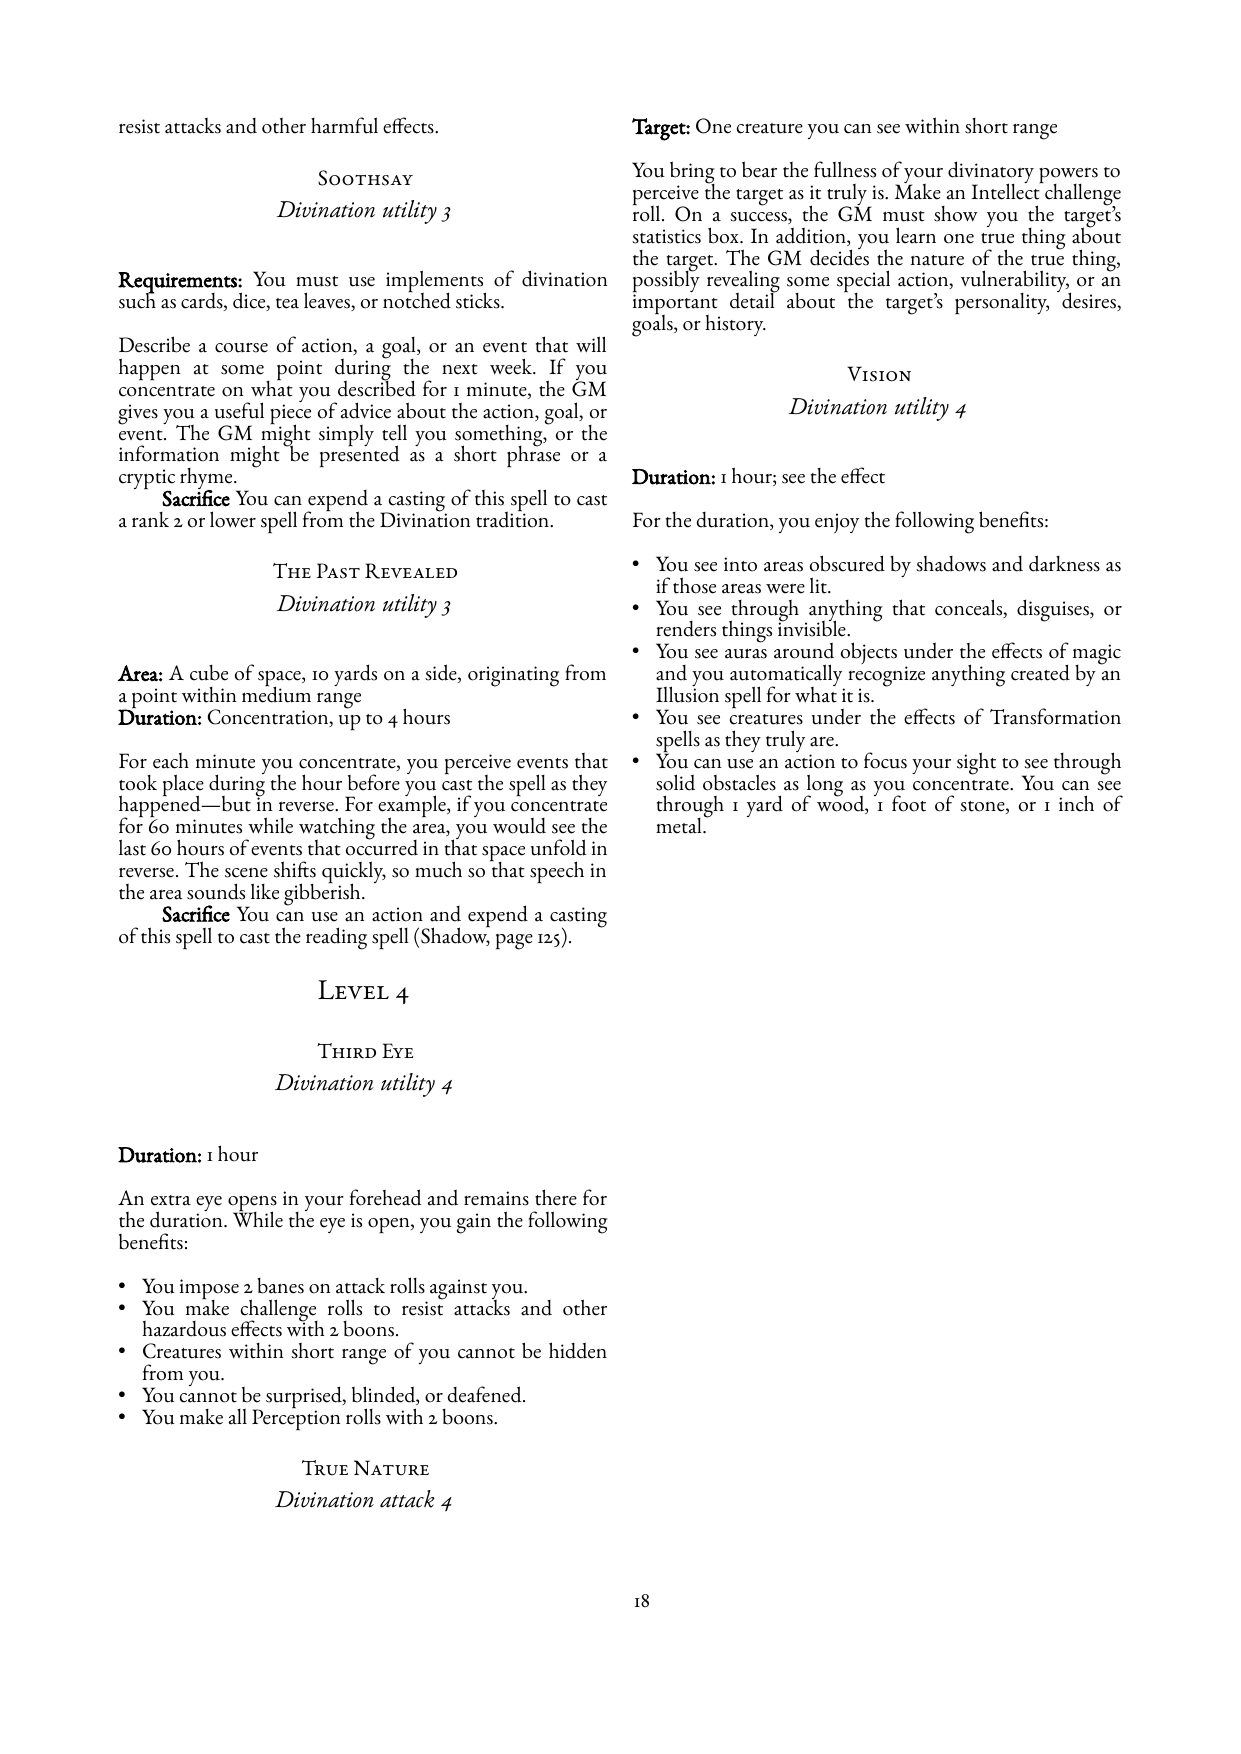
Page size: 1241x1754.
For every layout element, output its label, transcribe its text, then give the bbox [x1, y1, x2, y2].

list You cannot be surprised, blinded, or deafened. [118, 1387, 608, 1409]
subtitle Divination utility 3 [118, 594, 608, 618]
text resist attacks and other harmful effects. [118, 118, 608, 140]
list You impose 2 banes on attack rolls against you. [118, 1271, 608, 1299]
list You make all Perception rolls with 2 boons. [118, 1409, 608, 1431]
subtitle Level 4 [118, 979, 608, 1007]
list Requirements: You must use implements of divination such as cards, dice, tea leaves, or notched sticks. [118, 254, 608, 315]
list You see through anything that conceals, disguises, or renders things invisible. [632, 599, 1122, 643]
subtitle Divination utility 3 [118, 200, 608, 224]
subtitle Third Eye [118, 1043, 608, 1064]
list Target: One creature you can see within short range [632, 118, 1122, 140]
subtitle Divination utility 4 [632, 397, 1122, 421]
list You see creatures under the effects of Transformation spells as they truly are. [632, 709, 1122, 752]
list Area: A cube of space, 10 yards on a side, originating from a point within medium range [118, 648, 608, 709]
list Duration: Concentration, up to 4 hours [118, 709, 608, 731]
subtitle Divination utility 4 [118, 1073, 608, 1097]
list Creatures within short range of you cannot be hidden from you. [118, 1343, 608, 1387]
text Describe a course of action, a goal, or an event that will happen at some point during the next week. If you concentrate on what you described for 1 minute, the GM gives you a useful piece of advice about the action, goal, or event. The GM might simply tell you something, or the information might be presented as a short phrase or a cryptic rhyme. [118, 327, 608, 490]
text Sacrifice You can expend a casting of this spell to cast a rank 2 or lower spell from the Divination tradition. [118, 490, 608, 534]
text For the duration, you enjoy the following benefits: [632, 502, 1122, 534]
text Sacrifice You can use an action and expend a casting of this spell to cast the reading spell (Shadow, page 125). [118, 906, 608, 949]
text An extra eye opens in your forehead and remains there for the duration. While the eye is open, you gain the following benefits: [118, 1180, 608, 1256]
text For each minute you concentrate, you perceive events that took place during the hour before you cast the spell as they happened—but in reverse. For example, if you concentrate for 60 minutes while watching the area, you would see the last 60 hours of events that occurred in that space unfold in reverse. The scene shifts quickly, so much so that speech in the area sounds like gibberish. [118, 743, 608, 906]
list You can use an action to focus your sight to see through solid obstacles as long as you concentrate. You can see through 1 yard of wood, 1 foot of stone, or 1 inch of metal. [632, 752, 1122, 840]
text You bring to bear the fullness of your divinatory powers to perceive the target as it truly is. Make an Intellect challenge roll. On a success, the GM must show you the target’s statistics box. In addition, you learn one true thing about the target. The GM decides the nature of the true thing, possibly revealing some special action, vulnerability, or an important detail about the target’s personality, desires, goals, or history. [632, 152, 1122, 337]
subtitle Vision [632, 366, 1122, 388]
list Duration: 1 hour; see the effect [632, 451, 1122, 490]
subtitle Divination attack 4 [118, 1491, 608, 1515]
list You see into areas obscured by shadows and darkness as if those areas were lit. [632, 549, 1122, 599]
subtitle Soothsay [118, 169, 608, 191]
list You see auras around objects under the effects of magic and you automatically recognize anything created by an Illusion spell for what it is. [632, 643, 1122, 709]
subtitle The Past Revealed [118, 563, 608, 585]
subtitle True Nature [118, 1460, 608, 1482]
list Duration: 1 hour [118, 1127, 608, 1168]
list You make challenge rolls to resist attacks and other hazardous effects with 2 boons. [118, 1299, 608, 1343]
